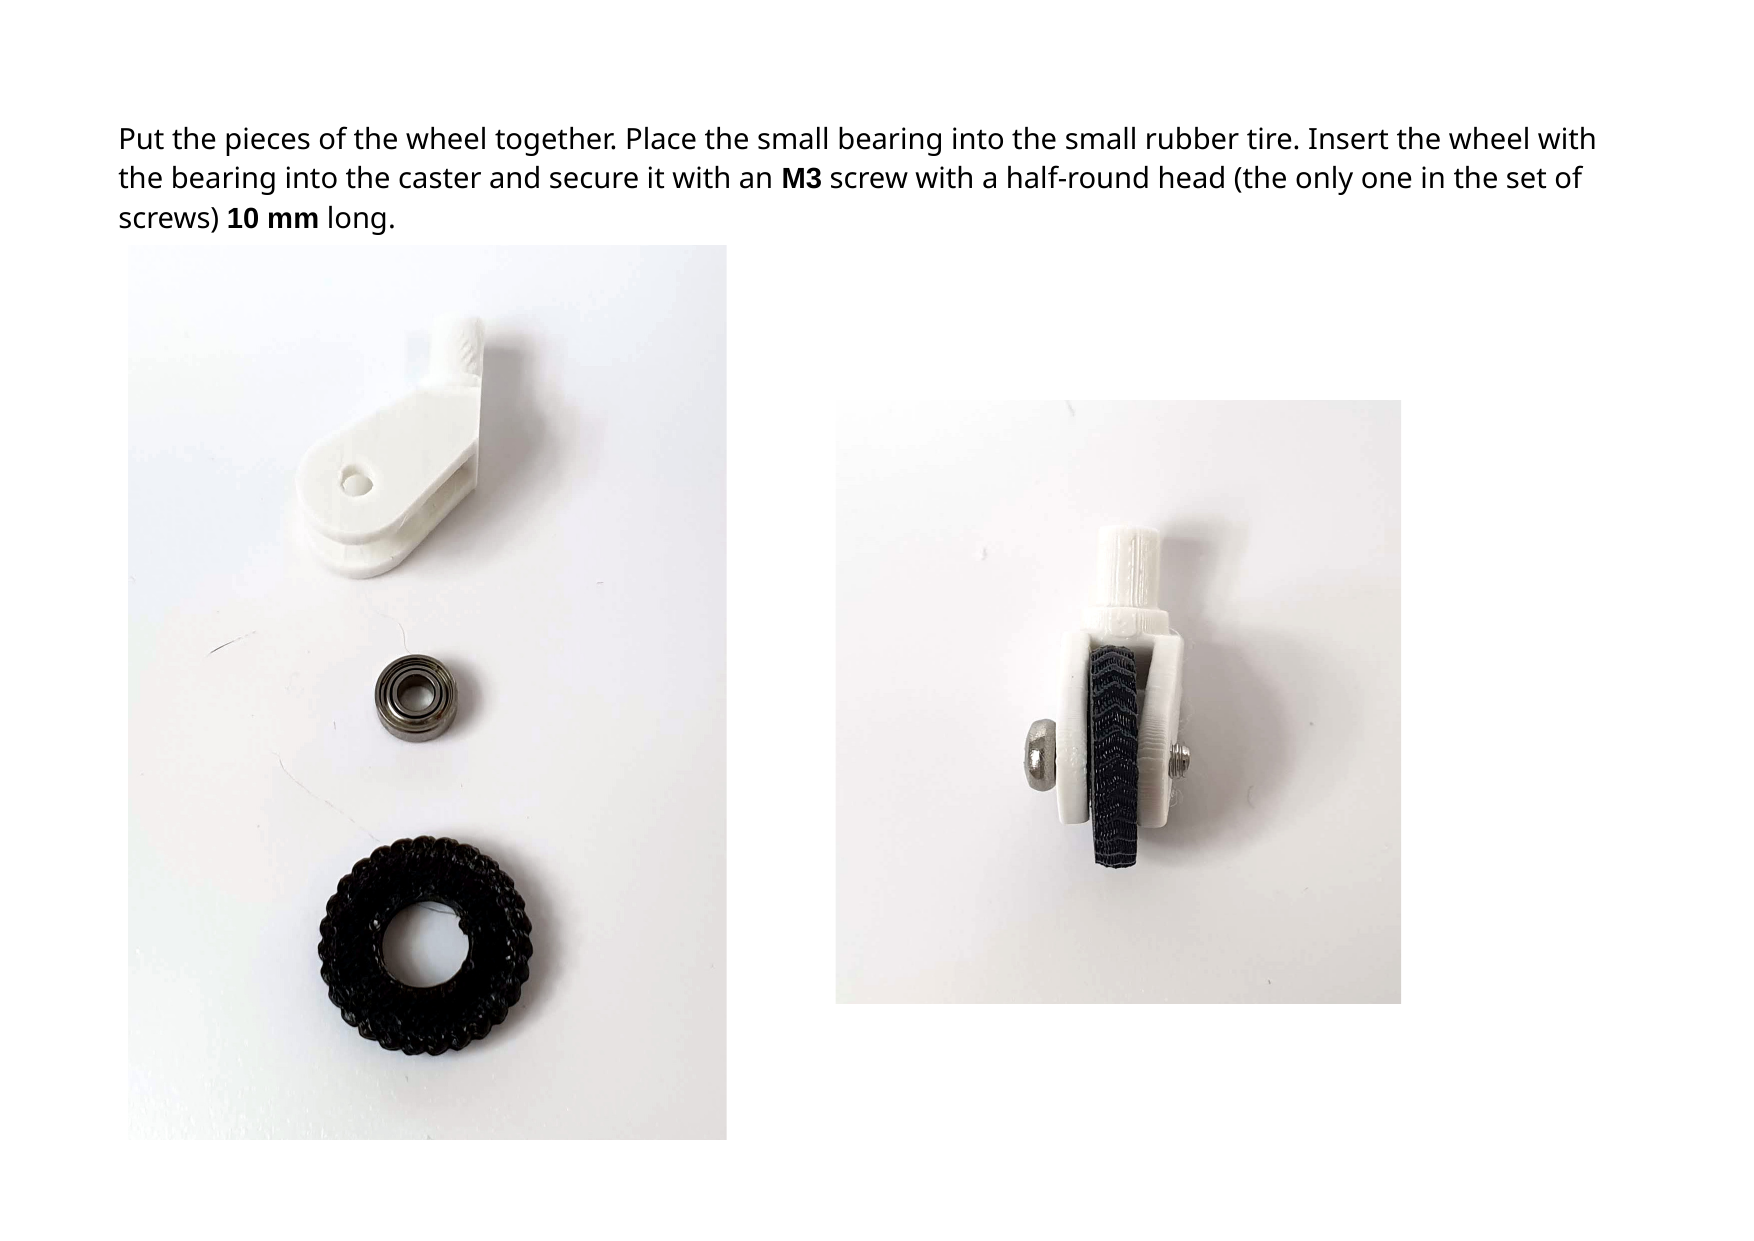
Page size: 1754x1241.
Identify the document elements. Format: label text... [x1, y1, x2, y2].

text Put the pieces of the wheel together. Place the small bearing into the small rubber tire. Insert the wheel with the bearing into the caster and secure it with an M3 screw with a half-round head (the only one in the set of screws) 10 mm long. [118, 118, 1636, 237]
picture [128, 245, 727, 1140]
picture [835, 400, 1402, 1004]
